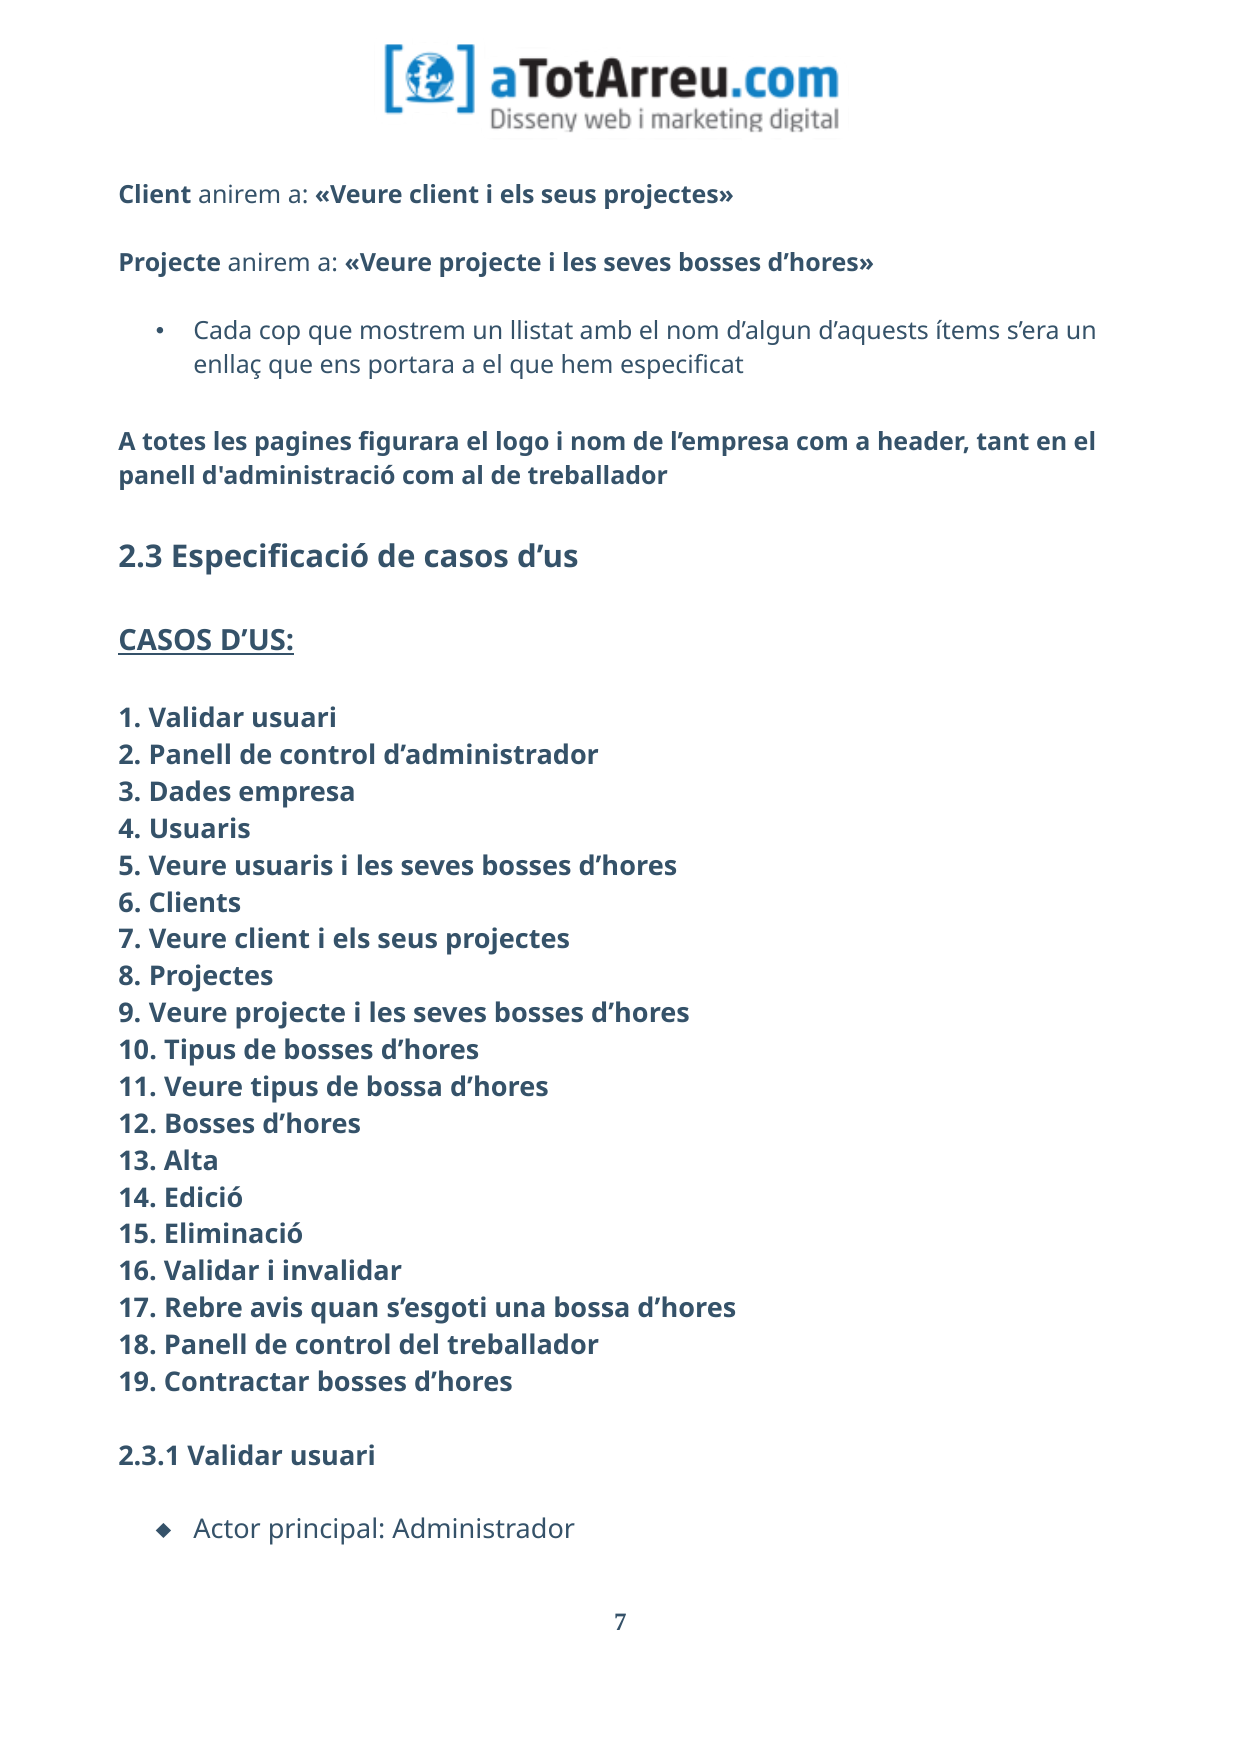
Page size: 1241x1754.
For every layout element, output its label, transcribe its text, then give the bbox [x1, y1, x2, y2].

text 11. Veure tipus de bossa d’hores [118, 1067, 1122, 1104]
text 4. Usuaris [118, 809, 1122, 846]
text 14. Edició [118, 1178, 1122, 1215]
text 2.3.1 Validar usuari [118, 1436, 1122, 1473]
text 2. Panell de control d’administrador [118, 736, 1122, 772]
text 13. Alta [118, 1141, 1122, 1178]
text 1. Validar usuari [118, 699, 1122, 736]
list Actor principal: Administrador [156, 1510, 1122, 1547]
text 8. Projectes [118, 957, 1122, 994]
text 5. Veure usuaris i les seves bosses d’hores [118, 846, 1122, 883]
list Cada cop que mostrem un llistat amb el nom d’algun d’aquests ítems s’era un enllaç que ens portara a el que hem especificat [156, 313, 1122, 381]
text Projecte anirem a: «Veure projecte i les seves bosses d’hores» [118, 244, 1122, 278]
text Client anirem a: «Veure client i els seus projectes» [118, 176, 1122, 210]
text 10. Tipus de bosses d’hores [118, 1031, 1122, 1067]
text 9. Veure projecte i les seves bosses d’hores [118, 994, 1122, 1031]
text 19. Contractar bosses d’hores [118, 1362, 1122, 1399]
text 17. Rebre avis quan s’esgoti una bossa d’hores [118, 1289, 1122, 1326]
text 7. Veure client i els seus projectes [118, 920, 1122, 957]
text 15. Eliminació [118, 1215, 1122, 1252]
text 18. Panell de control del treballador [118, 1326, 1122, 1362]
text 12. Bosses d’hores [118, 1104, 1122, 1141]
text 16. Validar i invalidar [118, 1252, 1122, 1289]
picture [356, 37, 873, 141]
text CASOS D’US: [118, 619, 1122, 659]
text 6. Clients [118, 883, 1122, 920]
text 2.3 Especificació de casos d’us [118, 534, 1122, 577]
text A totes les pagines figurara el logo i nom de l’empresa com a header, tant en el panell d'administració com al de treballador [118, 423, 1122, 491]
text 3. Dades empresa [118, 772, 1122, 809]
